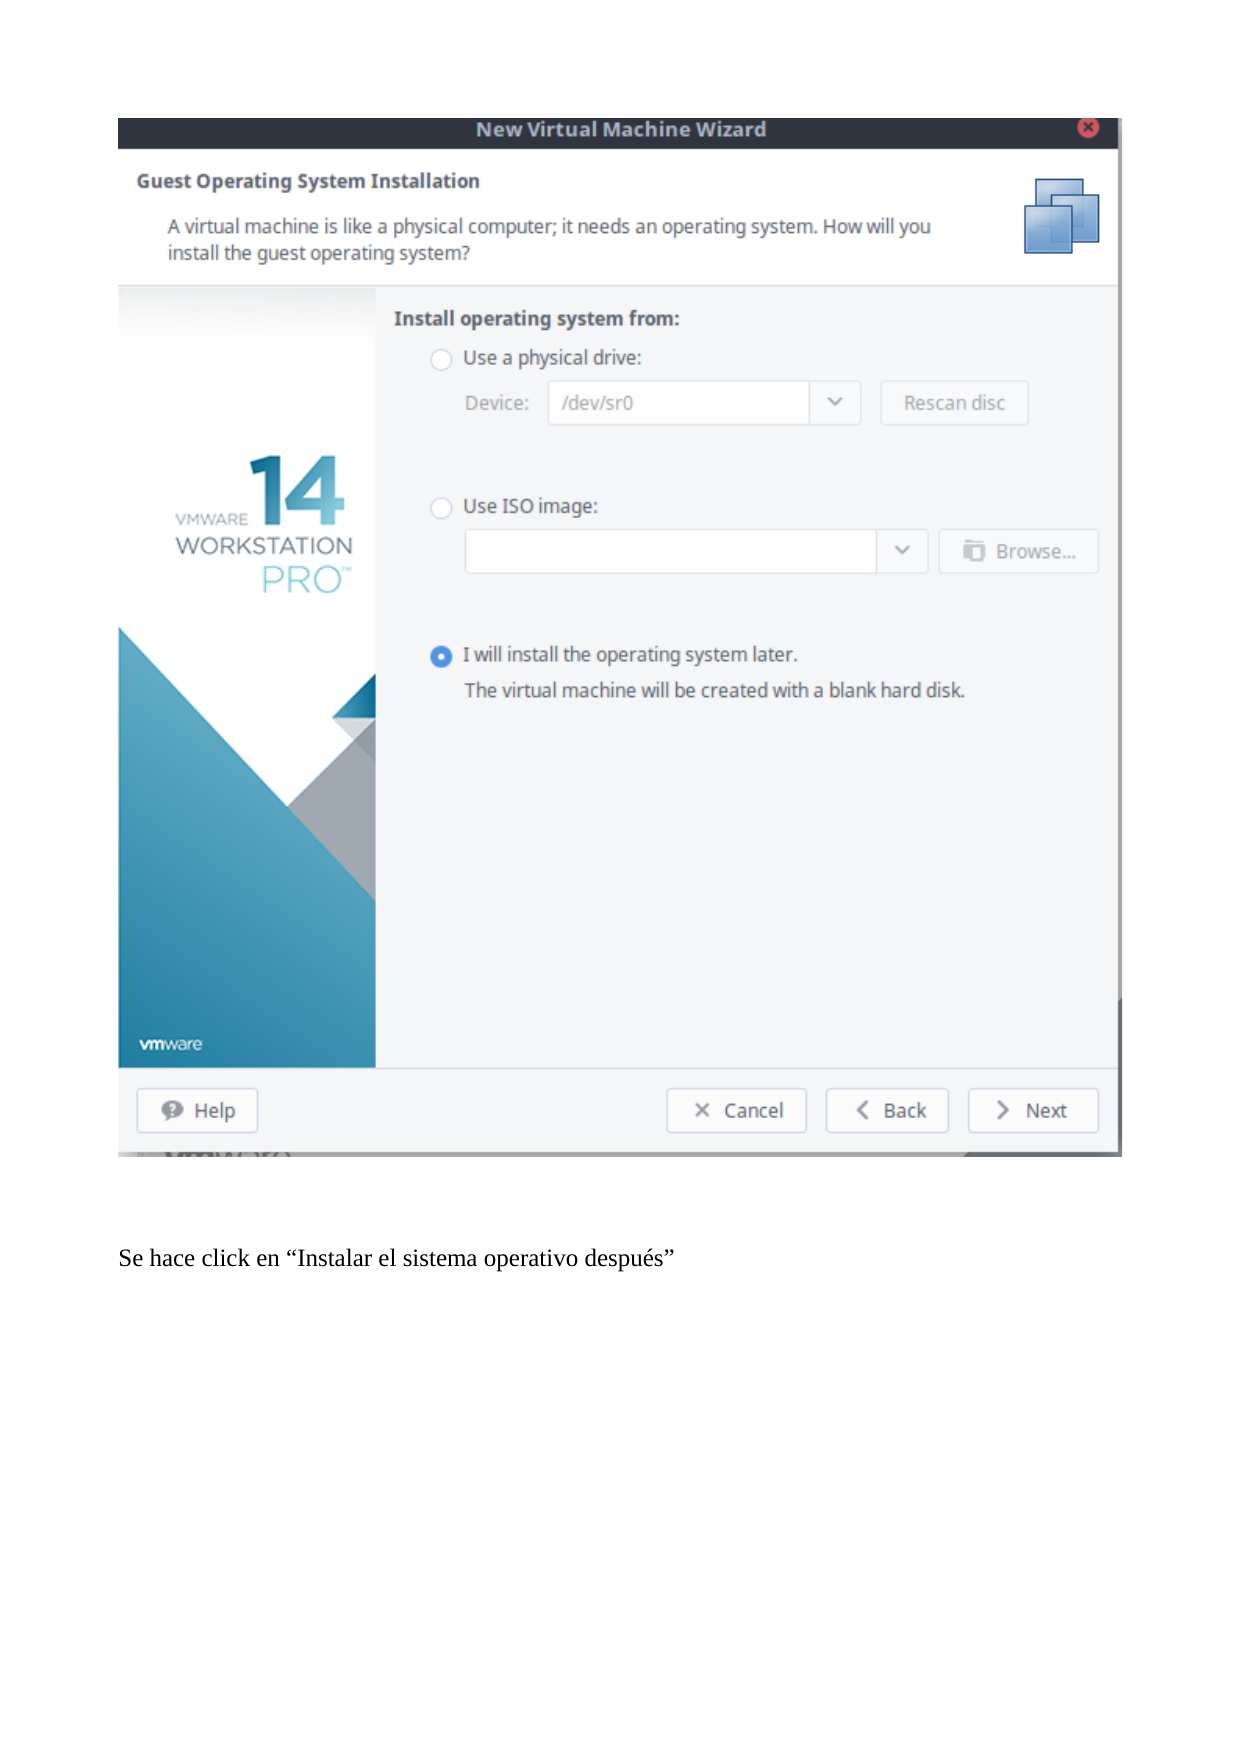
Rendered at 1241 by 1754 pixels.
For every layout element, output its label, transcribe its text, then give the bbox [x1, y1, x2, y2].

picture [118, 118, 1123, 1157]
text Se hace click en “Instalar el sistema operativo después” [118, 1243, 1122, 1271]
